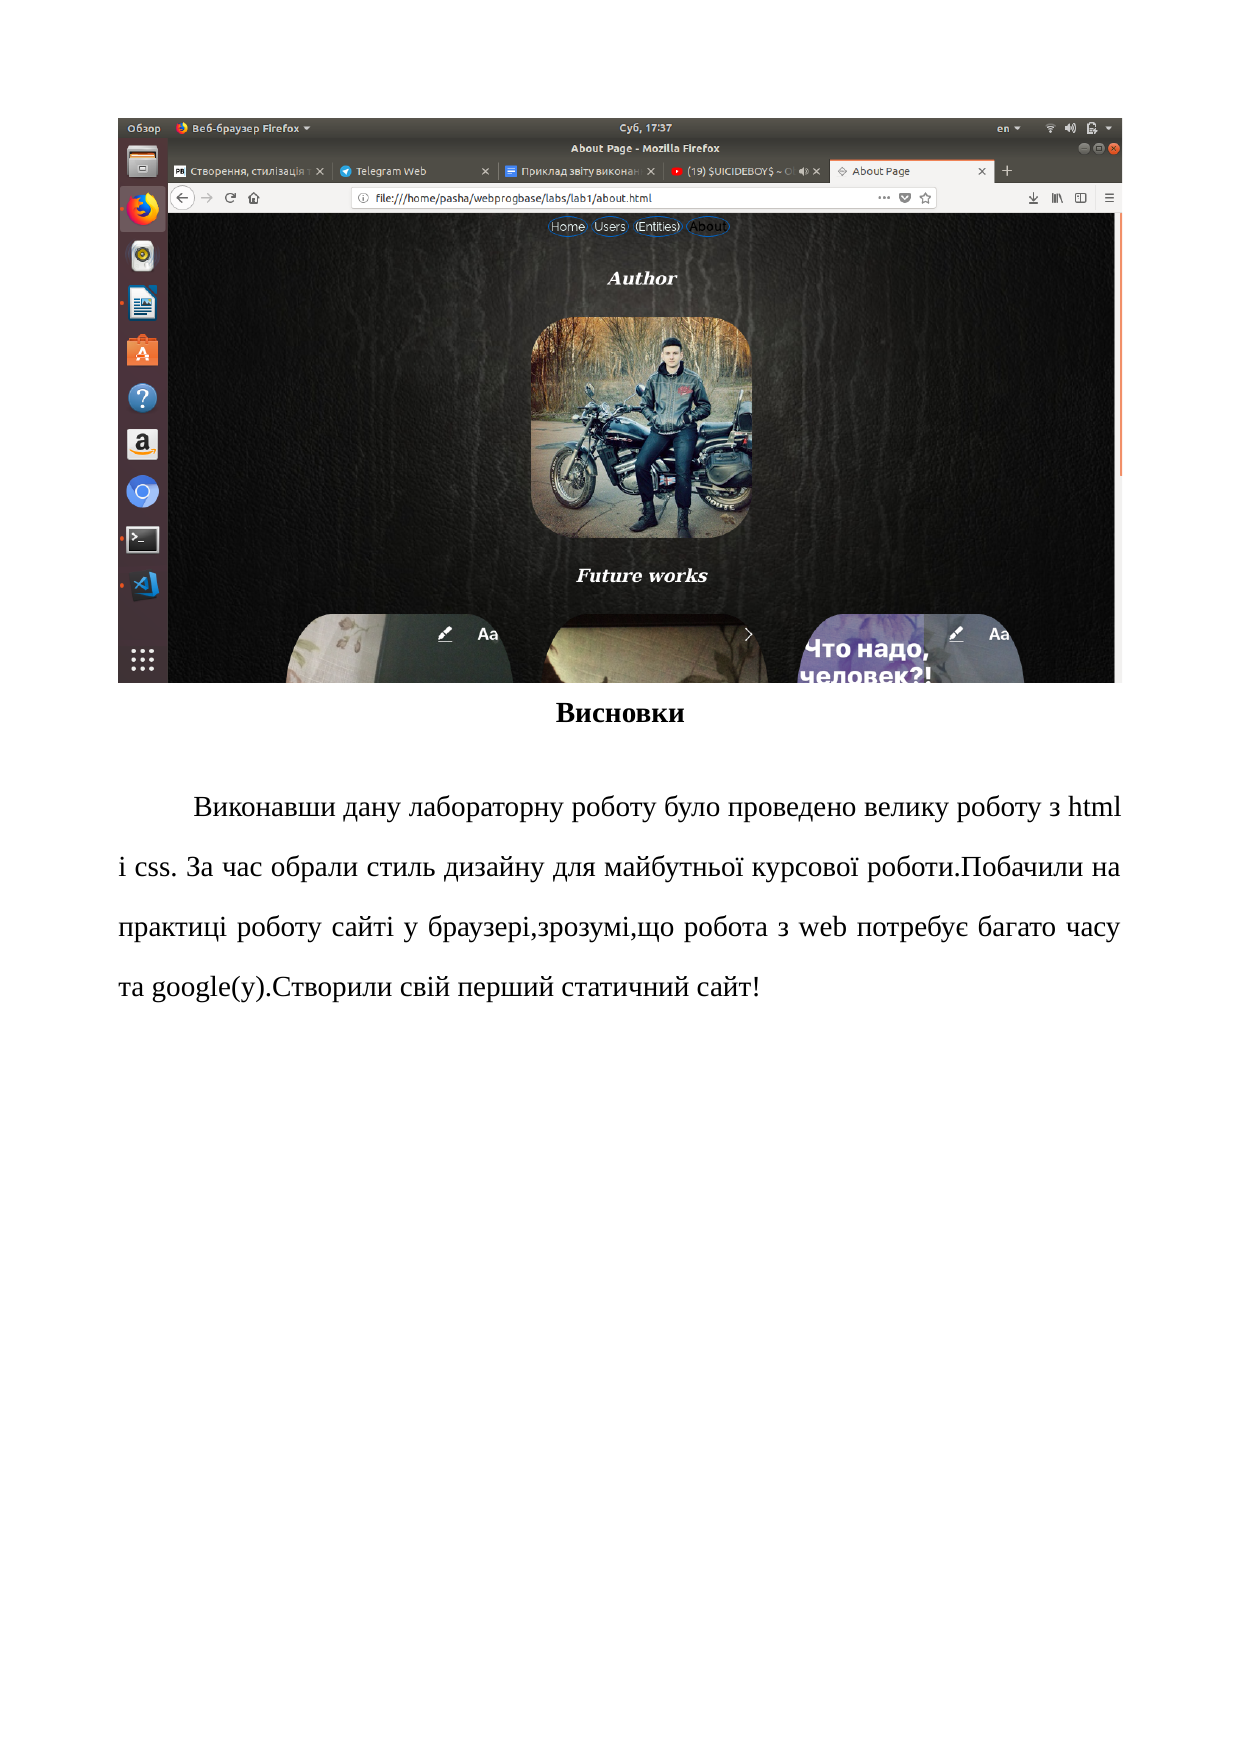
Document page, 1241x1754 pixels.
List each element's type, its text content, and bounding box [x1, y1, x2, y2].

text Виконавши дану лабораторну роботу було проведено велику роботу з html i css. За час обрали стиль дизайну для майбутньої курсової роботи.Побачили на практиці роботу сайті у браузері,зрозумі,що робота з web потребує багато часу та google(у).Створили свій перший статичний сайт! [118, 789, 1122, 1003]
text Висновки [118, 683, 1122, 729]
picture [118, 118, 1123, 683]
